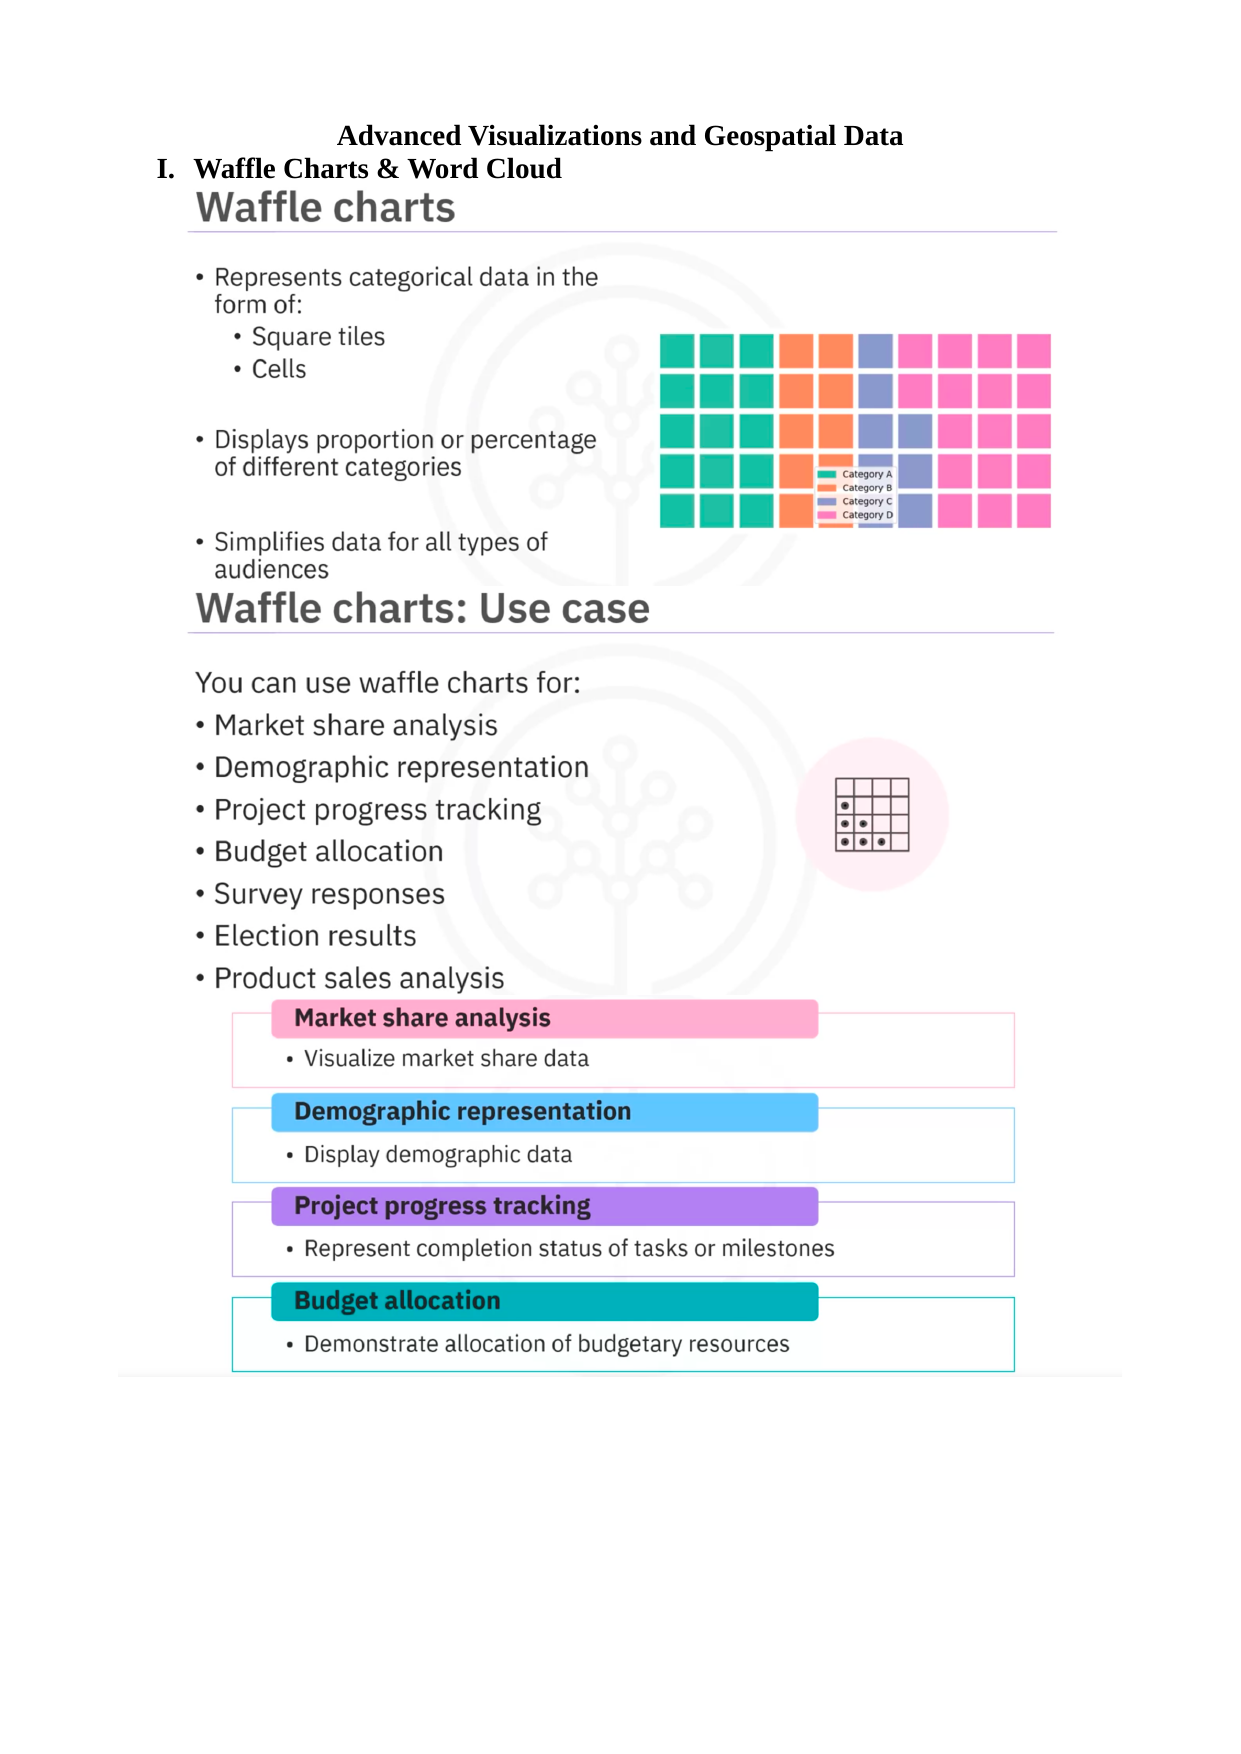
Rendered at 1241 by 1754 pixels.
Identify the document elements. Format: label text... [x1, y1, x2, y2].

picture [118, 185, 1123, 1377]
list Waffle Charts & Word Cloud [175, 152, 1122, 185]
text Advanced Visualizations and Geospatial Data [118, 118, 1122, 152]
